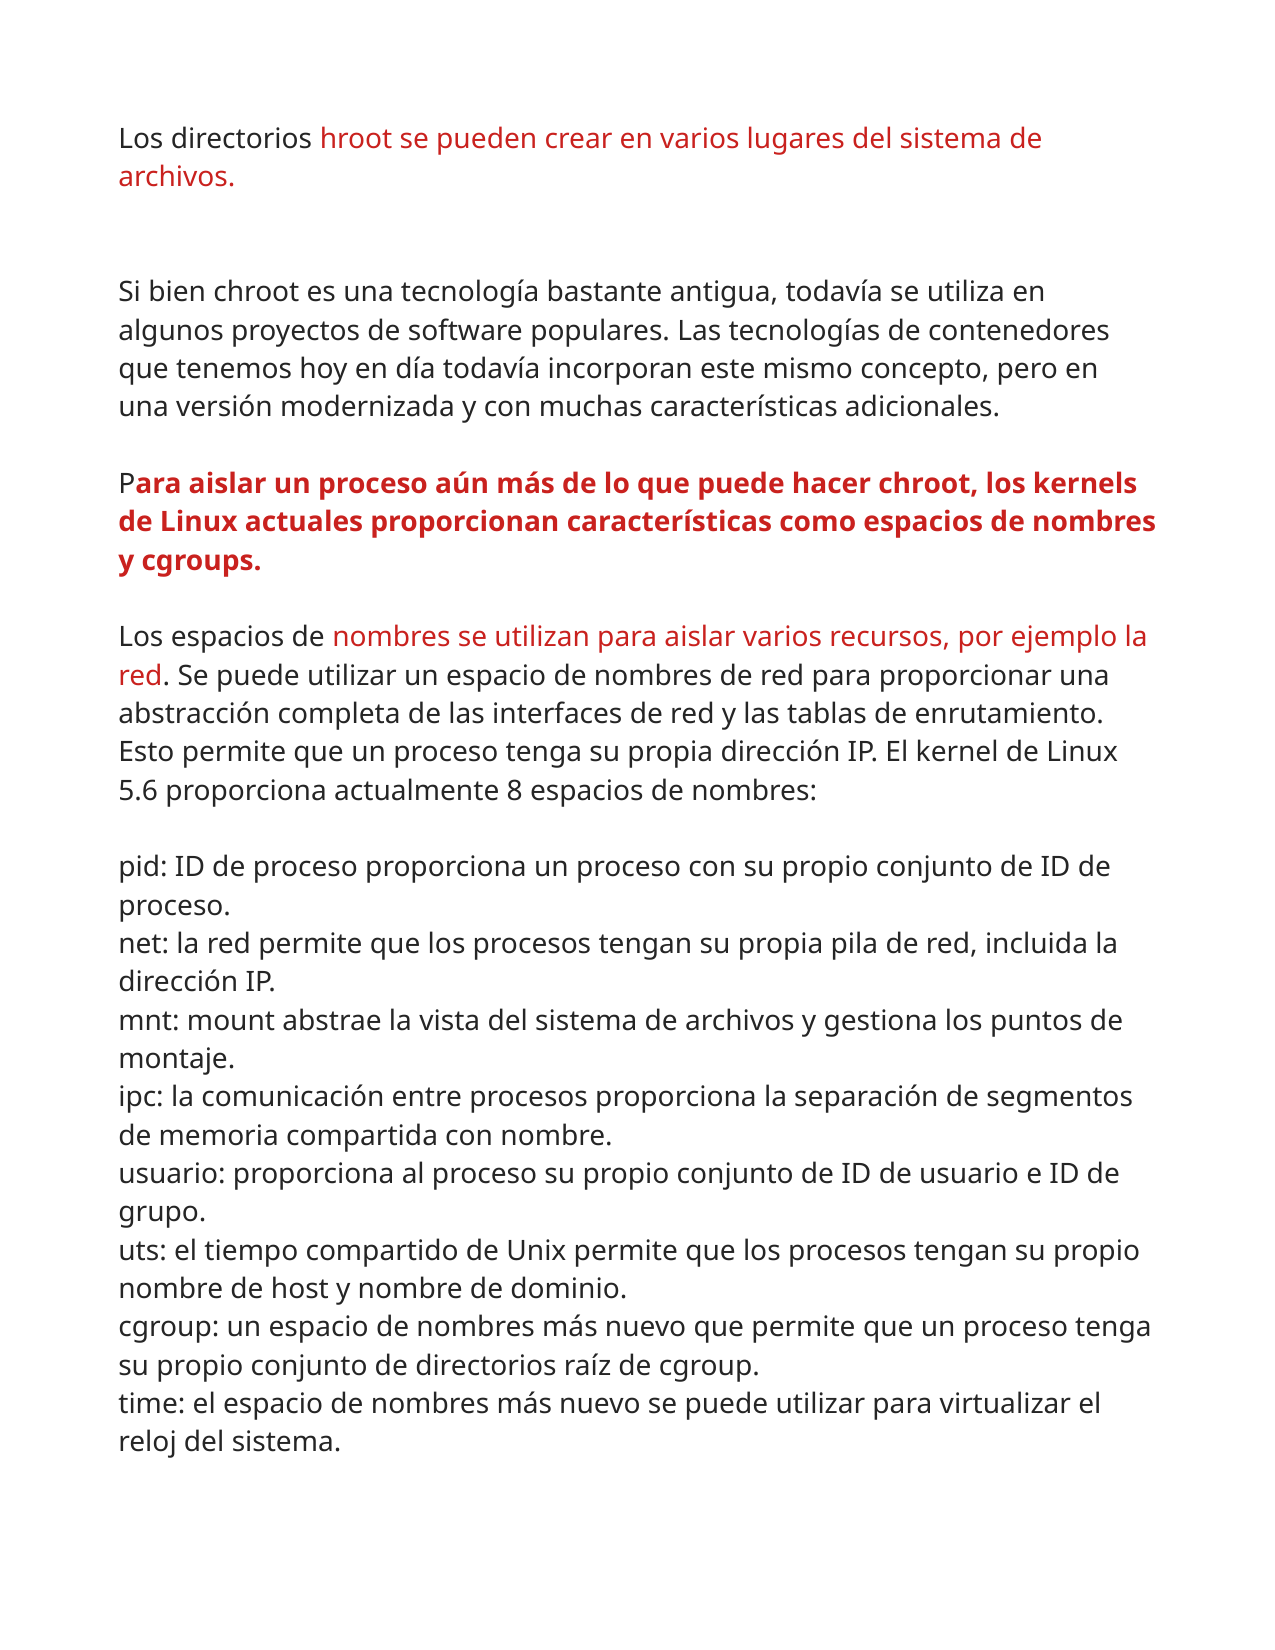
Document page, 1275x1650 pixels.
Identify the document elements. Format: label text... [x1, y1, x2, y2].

text mnt: mount abstrae la vista del sistema de archivos y gestiona los puntos de montaje. [118, 1000, 1157, 1076]
text uts: el tiempo compartido de Unix permite que los procesos tengan su propio nombre de host y nombre de dominio. [118, 1230, 1157, 1306]
text pid: ID de proceso proporciona un proceso con su propio conjunto de ID de proceso. [118, 846, 1157, 923]
text Los espacios de nombres se utilizan para aislar varios recursos, por ejemplo la red. Se puede utilizar un espacio de nombres de red para proporcionar una abstracción completa de las interfaces de red y las tablas de enrutamiento. Esto permite que un proceso tenga su propia dirección IP. El kernel de Linux 5.6 proporciona actualmente 8 espacios de nombres: [118, 616, 1157, 808]
text ipc: la comunicación entre procesos proporciona la separación de segmentos de memoria compartida con nombre. [118, 1076, 1157, 1153]
text time: el espacio de nombres más nuevo se puede utilizar para virtualizar el reloj del sistema. [118, 1383, 1157, 1460]
text net: la red permite que los procesos tengan su propia pila de red, incluida la dirección IP. [118, 923, 1157, 1000]
text Si bien chroot es una tecnología bastante antigua, todavía se utiliza en algunos proyectos de software populares. Las tecnologías de contenedores que tenemos hoy en día todavía incorporan este mismo concepto, pero en una versión modernizada y con muchas características adicionales. [118, 271, 1157, 425]
text Para aislar un proceso aún más de lo que puede hacer chroot, los kernels de Linux actuales proporcionan características como espacios de nombres y cgroups. [118, 463, 1157, 578]
text usuario: proporciona al proceso su propio conjunto de ID de usuario e ID de grupo. [118, 1153, 1157, 1230]
text cgroup: un espacio de nombres más nuevo que permite que un proceso tenga su propio conjunto de directorios raíz de cgroup. [118, 1306, 1157, 1383]
text Los directorios hroot se pueden crear en varios lugares del sistema de archivos. [118, 118, 1157, 195]
